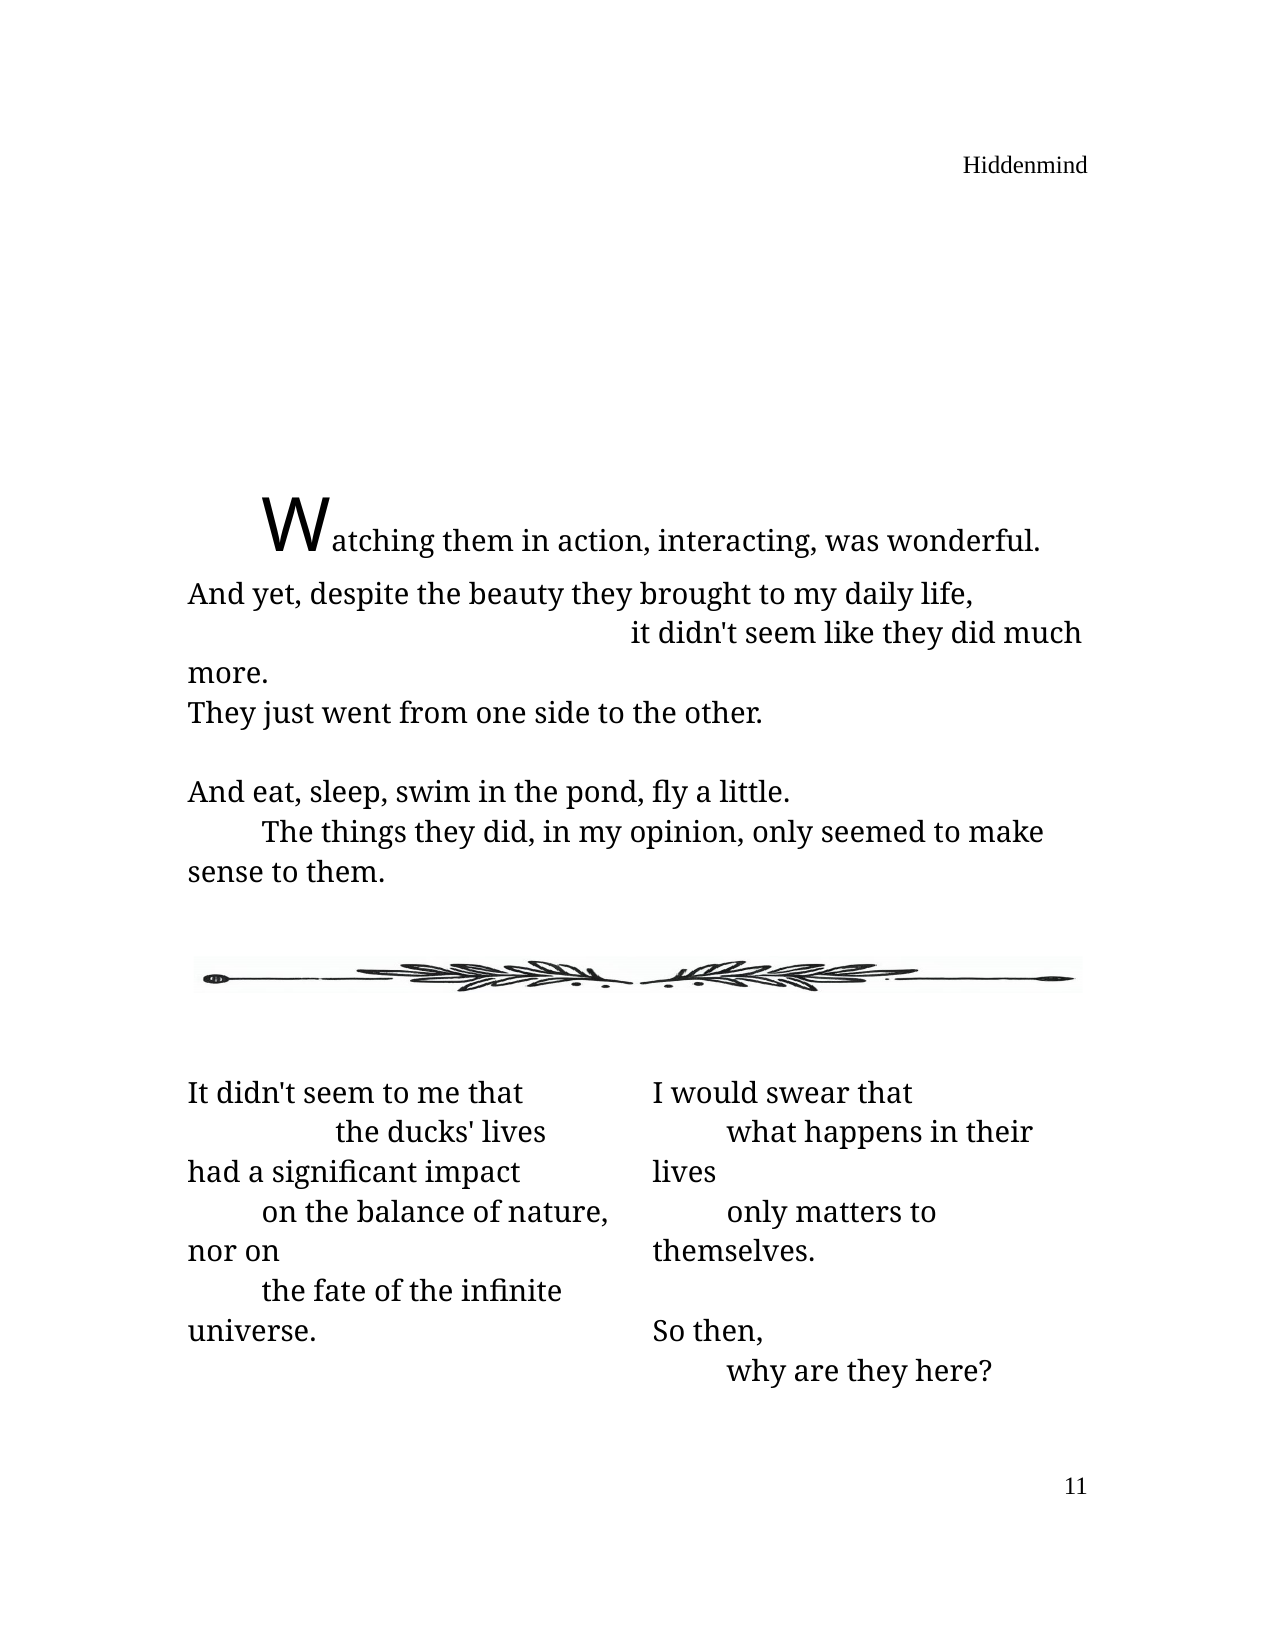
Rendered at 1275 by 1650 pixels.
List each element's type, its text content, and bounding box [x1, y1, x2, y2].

text They just went from one side to the other. [187, 692, 1087, 732]
text And eat, sleep, swim in the pond, fly a little. [187, 772, 1087, 811]
text I would swear that [652, 1072, 1087, 1112]
text had a significant impact [187, 1151, 622, 1191]
text on the balance of nature, [187, 1191, 622, 1231]
text what happens in their lives [652, 1112, 1087, 1191]
text it didn't seem like they did much more. [187, 613, 1087, 692]
text It didn't seem to me that [187, 1072, 622, 1112]
text only matters to themselves. [652, 1191, 1087, 1270]
text The things they did, in my opinion, only seemed to make sense to them. [187, 811, 1087, 891]
text nor on [187, 1231, 622, 1270]
text the ducks' lives [187, 1112, 622, 1151]
text why are they here? [652, 1350, 1087, 1389]
picture [193, 956, 1083, 993]
text And yet, despite the beauty they brought to my daily life, [187, 573, 1087, 613]
text So then, [652, 1310, 1087, 1350]
text the fate of the infinite universe. [187, 1270, 622, 1350]
text Watching them in action, interacting, was wonderful. [187, 471, 1087, 573]
